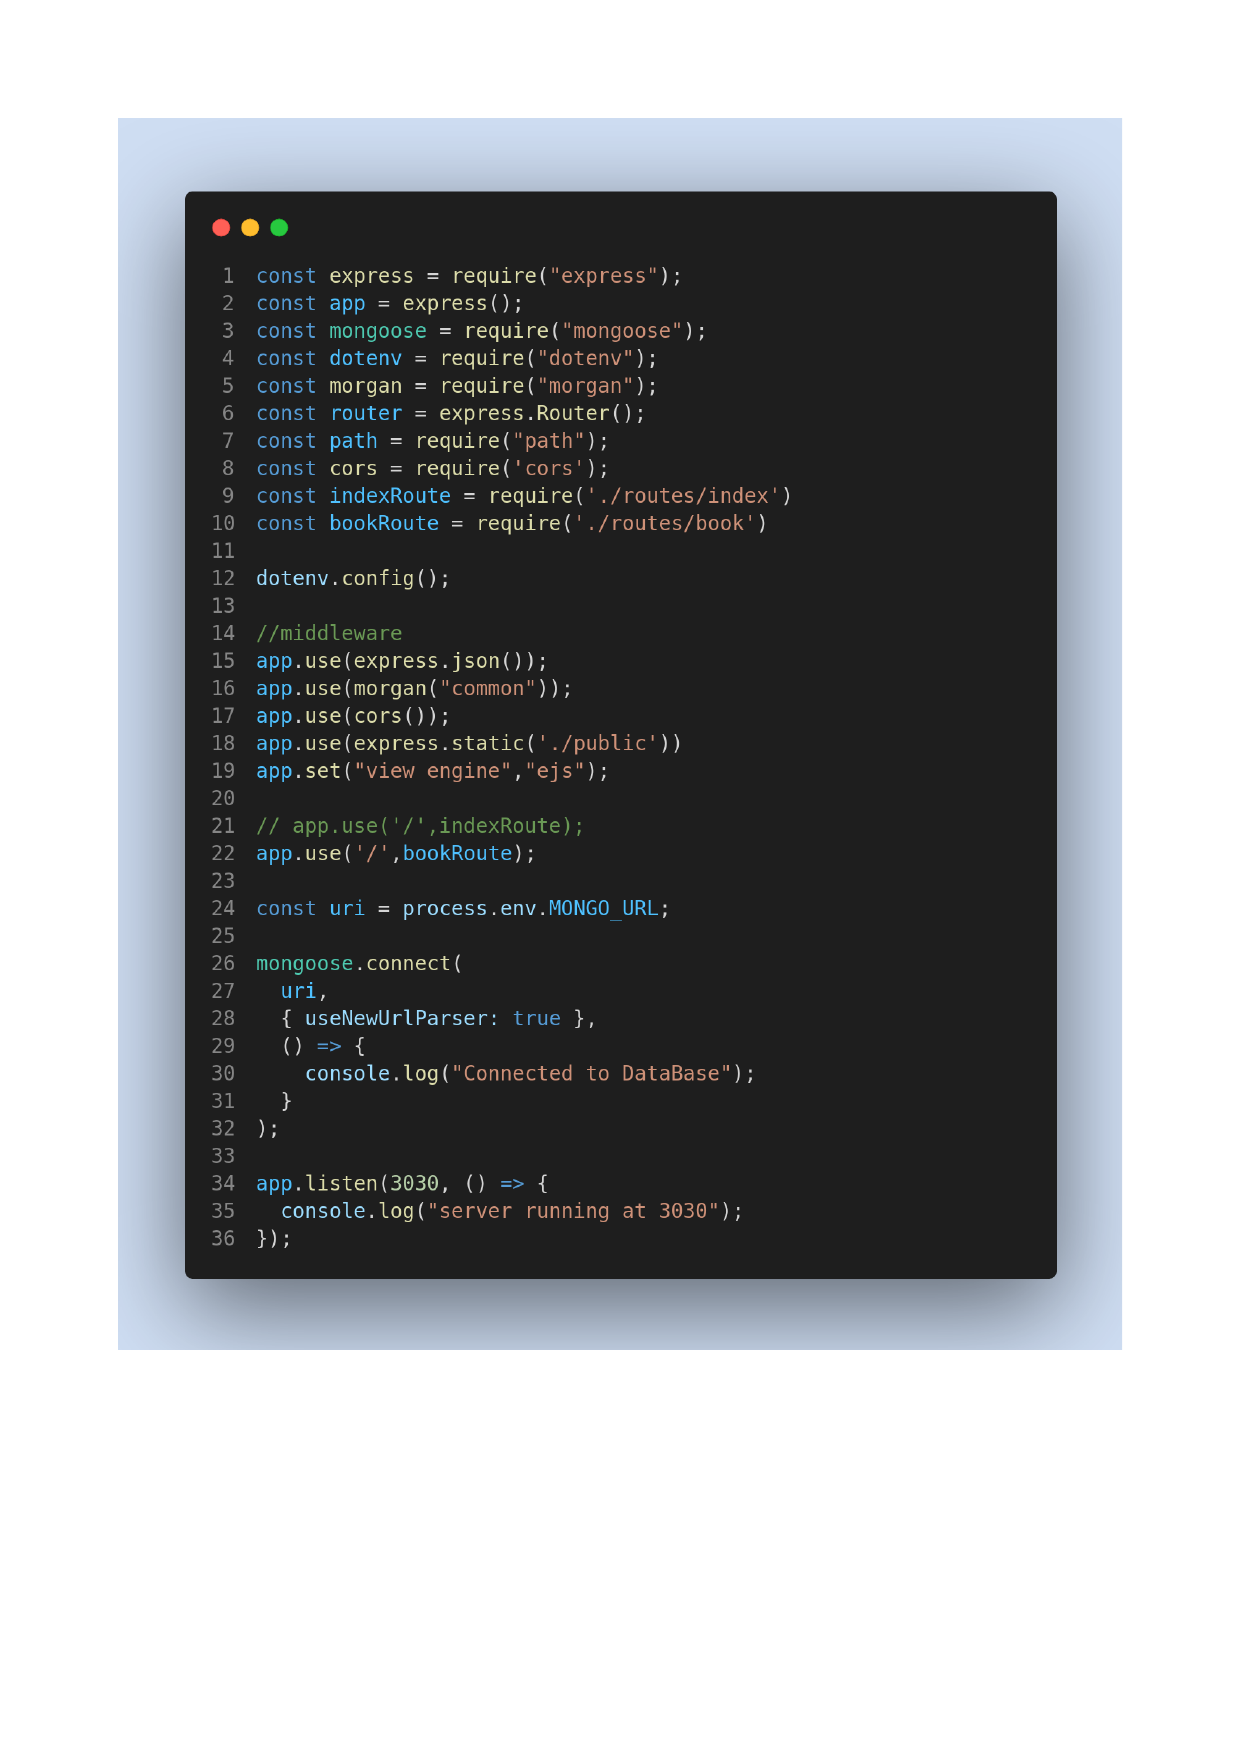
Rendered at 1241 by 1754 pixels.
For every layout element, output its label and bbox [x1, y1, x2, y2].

picture [118, 118, 1123, 1350]
